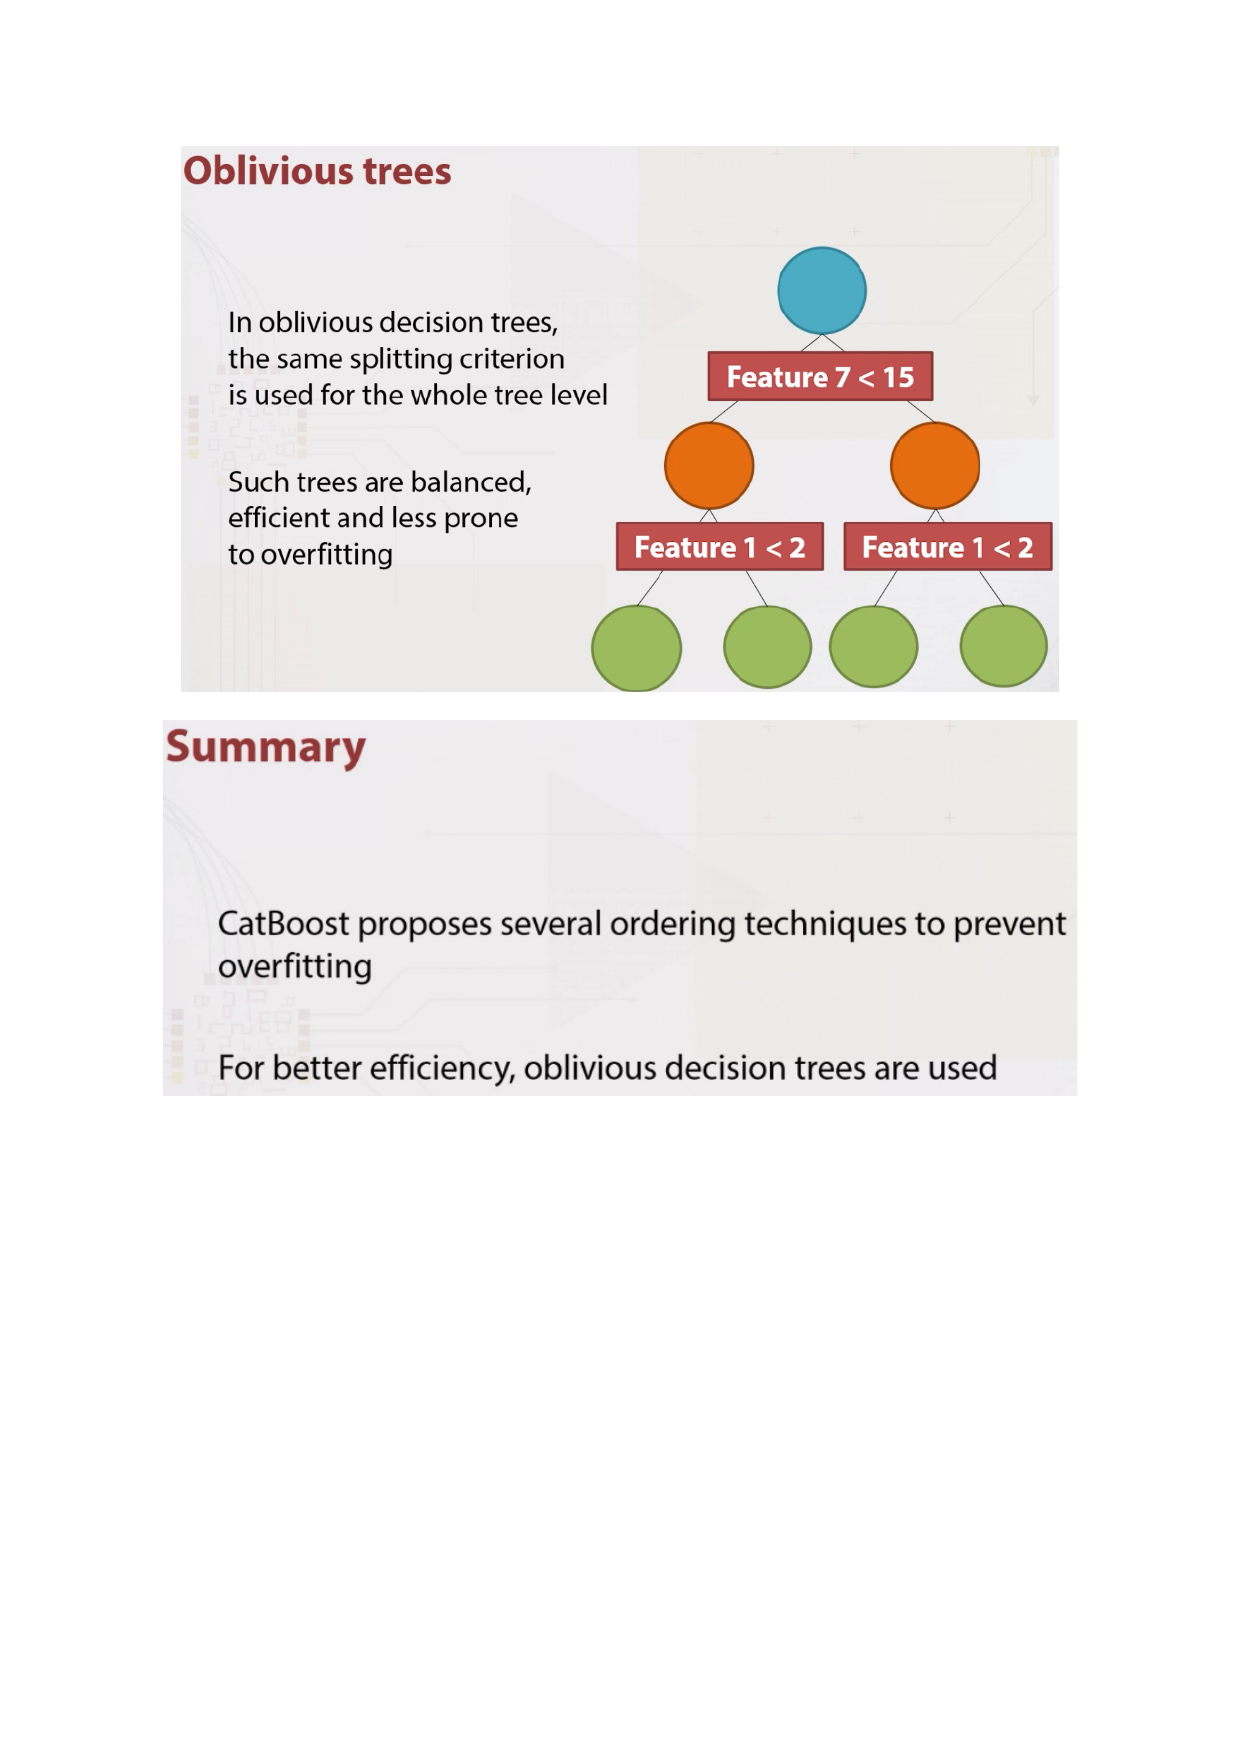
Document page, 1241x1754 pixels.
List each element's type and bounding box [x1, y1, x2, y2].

picture [181, 146, 1060, 692]
picture [162, 720, 1078, 1096]
